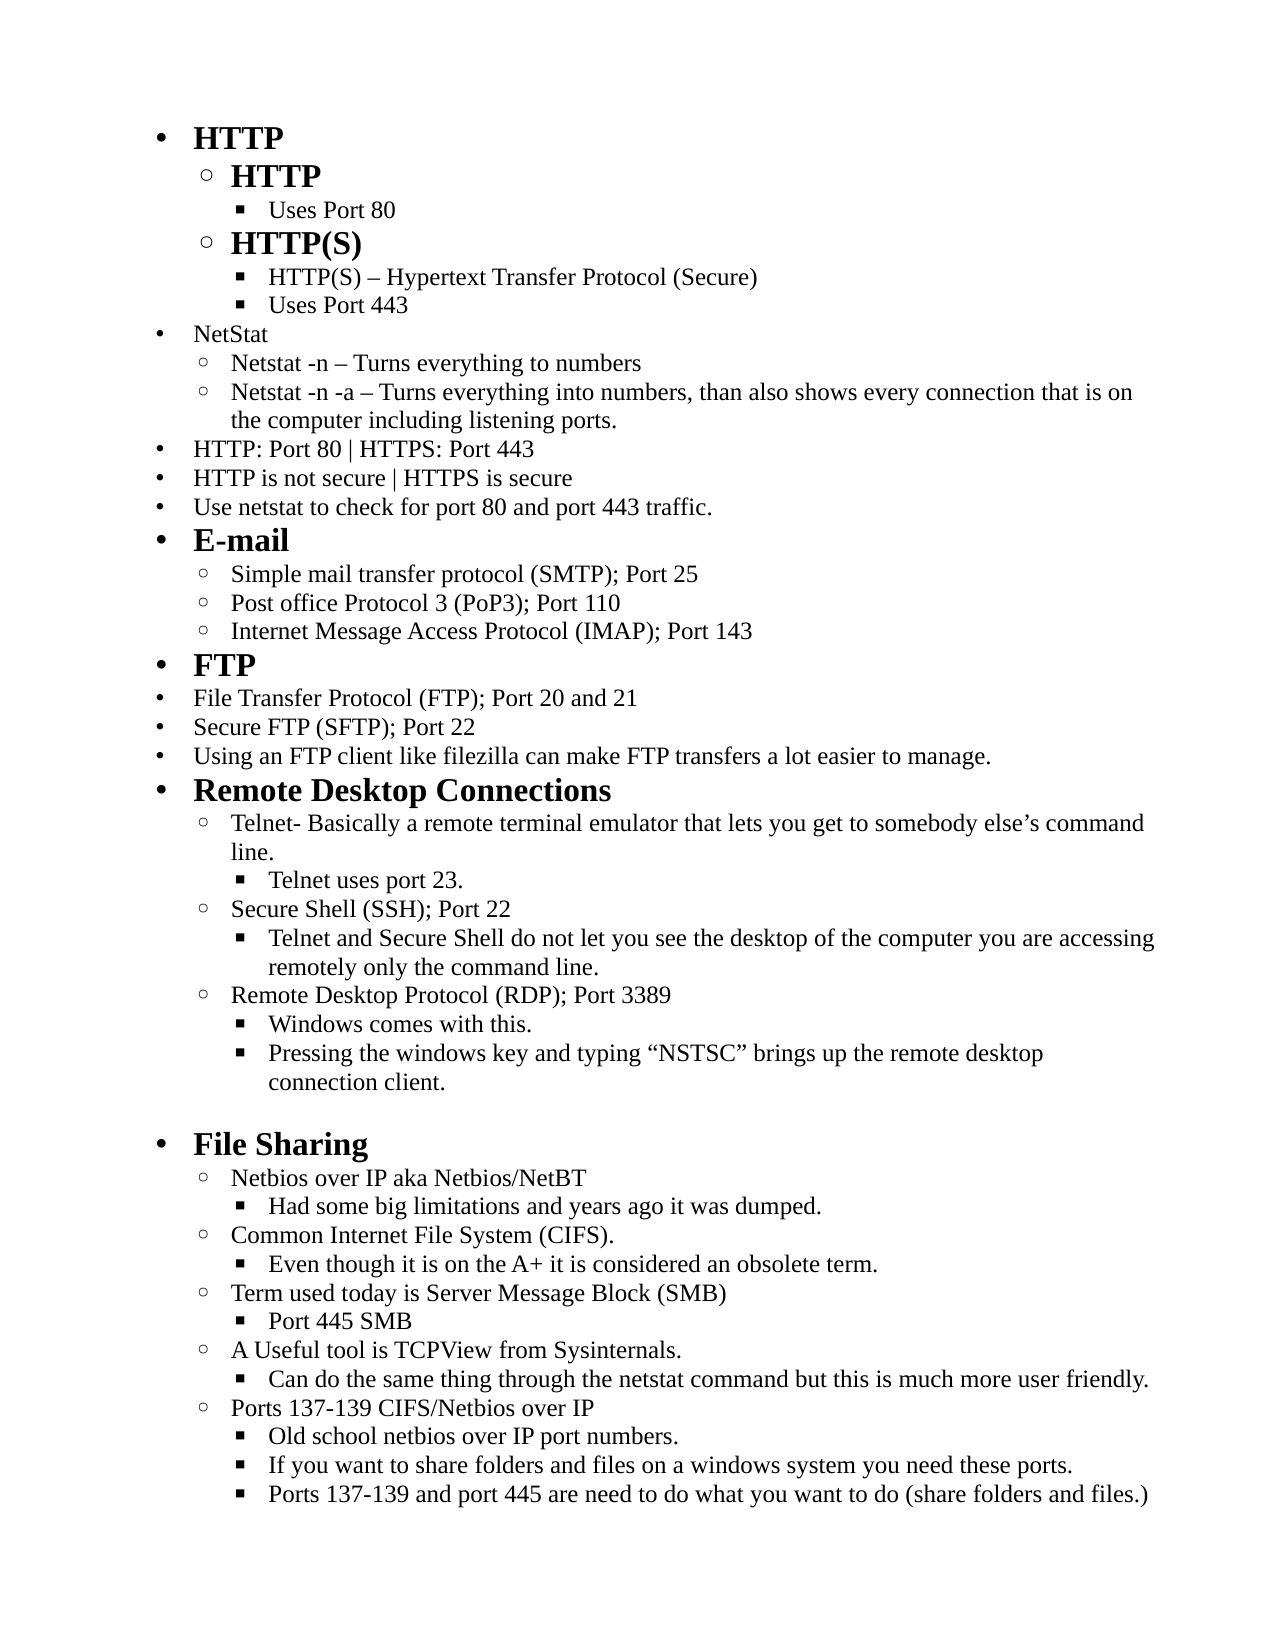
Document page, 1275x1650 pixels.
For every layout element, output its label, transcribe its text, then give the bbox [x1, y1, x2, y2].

list HTTP: Port 80 | HTTPS: Port 443 [156, 434, 1157, 463]
list HTTP [193, 156, 1157, 195]
list Common Internet File System (CIFS). [193, 1220, 1157, 1249]
list If you want to share folders and files on a windows system you need these ports. [231, 1450, 1157, 1479]
list File Sharing [156, 1124, 1157, 1163]
list Ports 137-139 CIFS/Netbios over IP [193, 1393, 1157, 1421]
list Telnet- Basically a remote terminal emulator that lets you get to somebody else’s command line. [193, 808, 1157, 866]
list Remote Desktop Protocol (RDP); Port 3389 [193, 981, 1157, 1009]
list Windows comes with this. [231, 1009, 1157, 1038]
list Uses Port 443 [231, 291, 1157, 319]
list Post office Protocol 3 (PoP3); Port 110 [193, 588, 1157, 616]
list Secure Shell (SSH); Port 22 [193, 894, 1157, 923]
list File Transfer Protocol (FTP); Port 20 and 21 [156, 683, 1157, 712]
list Had some big limitations and years ago it was dumped. [231, 1191, 1157, 1220]
list Using an FTP client like filezilla can make FTP transfers a lot easier to manage. [156, 741, 1157, 770]
list FTP [156, 645, 1157, 683]
list HTTP [156, 118, 1157, 156]
list Can do the same thing through the netstat command but this is much more user friendly. [231, 1364, 1157, 1393]
list HTTP(S) [193, 223, 1157, 262]
list NetStat [156, 319, 1157, 348]
list Netstat -n – Turns everything to numbers [193, 348, 1157, 377]
list Term used today is Server Message Block (SMB) [193, 1278, 1157, 1306]
list A Useful tool is TCPView from Sysinternals. [193, 1335, 1157, 1364]
list Use netstat to check for port 80 and port 443 traffic. [156, 492, 1157, 521]
list Uses Port 80 [231, 195, 1157, 223]
list Even though it is on the A+ it is considered an obsolete term. [231, 1249, 1157, 1278]
list Telnet uses port 23. [231, 866, 1157, 894]
list Ports 137-139 and port 445 are need to do what you want to do (share folders and files.) [231, 1479, 1157, 1508]
list HTTP(S) – Hypertext Transfer Protocol (Secure) [231, 262, 1157, 291]
list Pressing the windows key and typing “NSTSC” brings up the remote desktop connection client. [231, 1038, 1157, 1096]
list Secure FTP (SFTP); Port 22 [156, 712, 1157, 741]
list Internet Message Access Protocol (IMAP); Port 143 [193, 616, 1157, 645]
list Port 445 SMB [231, 1306, 1157, 1335]
list Telnet and Secure Shell do not let you see the desktop of the computer you are accessing remotely only the command line. [231, 923, 1157, 981]
list Old school netbios over IP port numbers. [231, 1421, 1157, 1450]
list E-mail [156, 521, 1157, 559]
list Netstat -n -a – Turns everything into numbers, than also shows every connection that is on the computer including listening ports. [193, 377, 1157, 434]
list Simple mail transfer protocol (SMTP); Port 25 [193, 559, 1157, 588]
list Remote Desktop Connections [156, 770, 1157, 808]
list HTTP is not secure | HTTPS is secure [156, 463, 1157, 492]
list Netbios over IP aka Netbios/NetBT [193, 1163, 1157, 1191]
